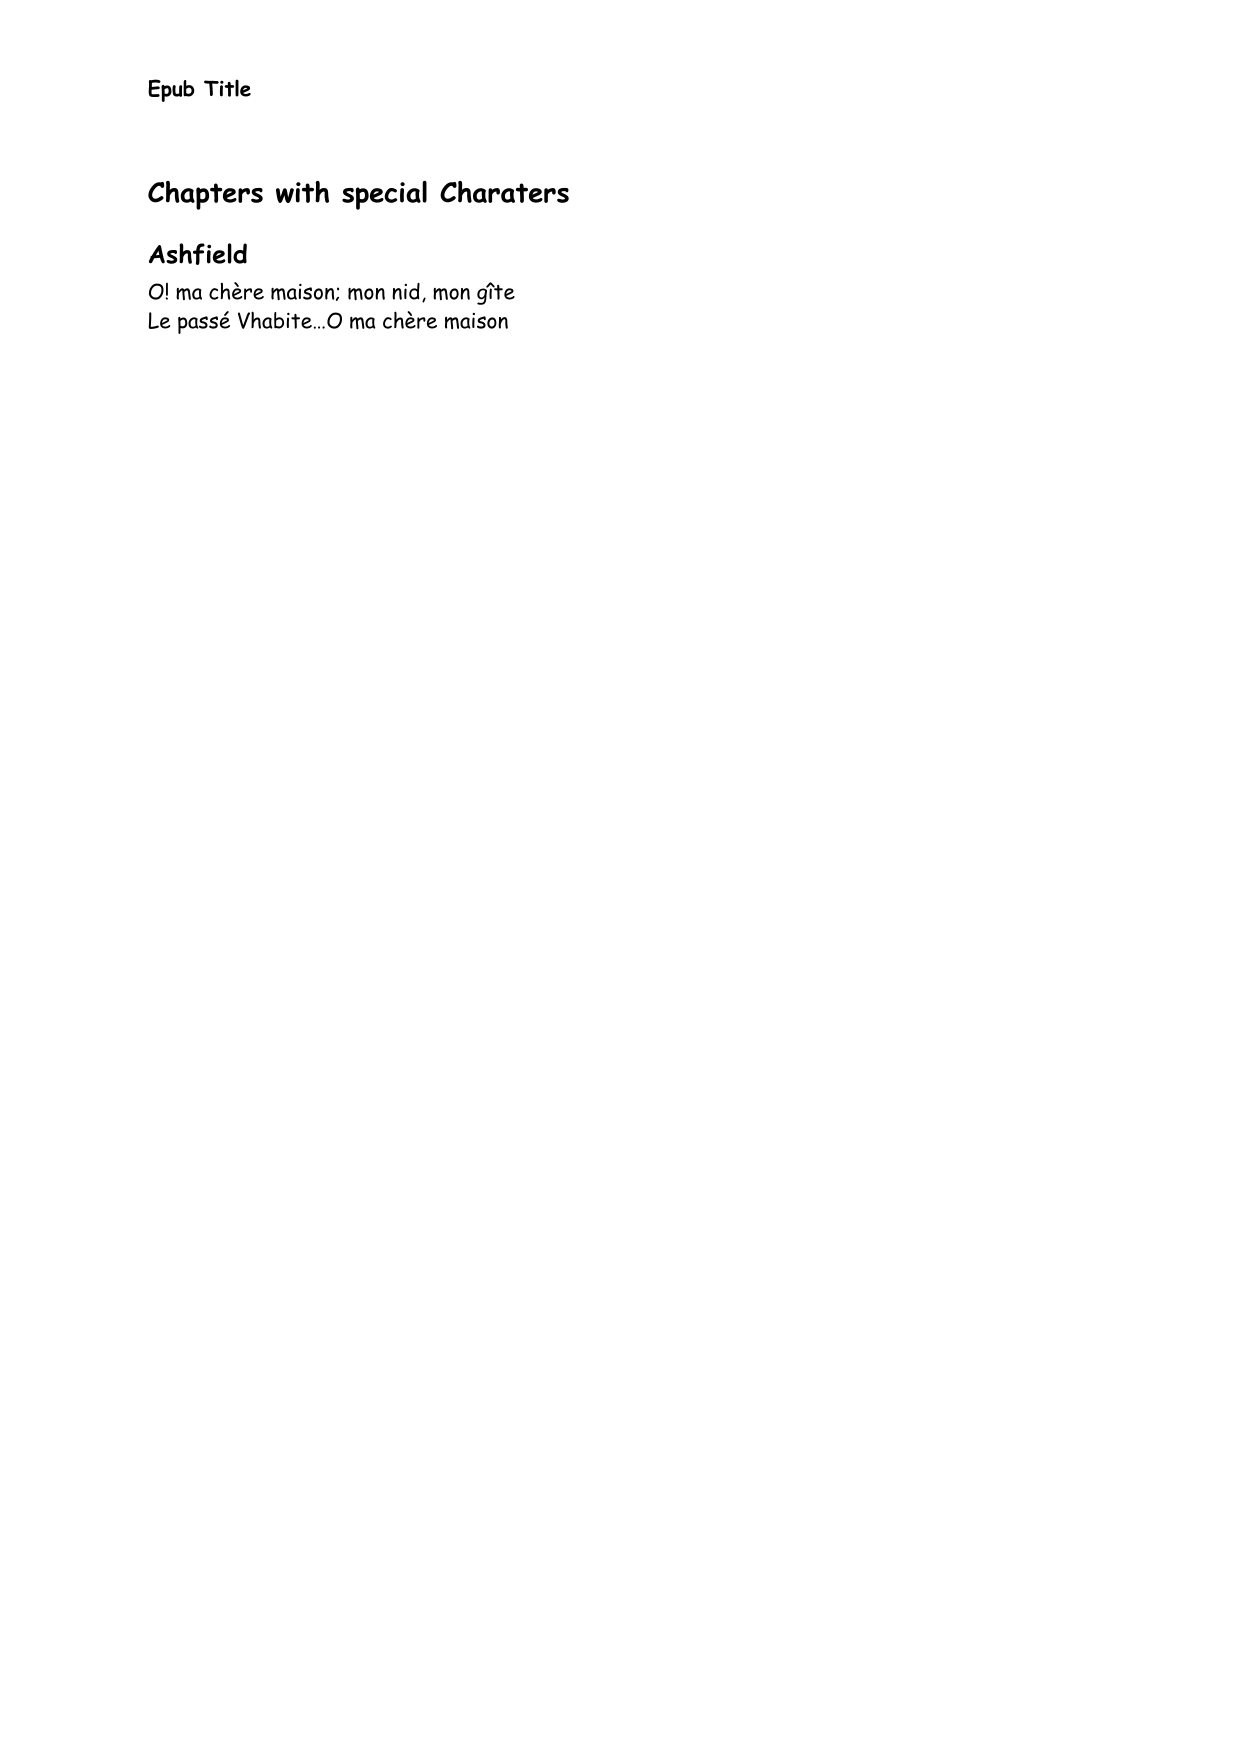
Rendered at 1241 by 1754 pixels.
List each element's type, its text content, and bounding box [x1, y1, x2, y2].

text O! ma chère maison; mon nid, mon gîte [148, 277, 1092, 306]
subtitle Chapters with special Charaters [148, 173, 1092, 210]
subtitle Ashfield [148, 235, 1092, 270]
text Le passé Vhabite…O ma chère maison [148, 306, 1092, 335]
